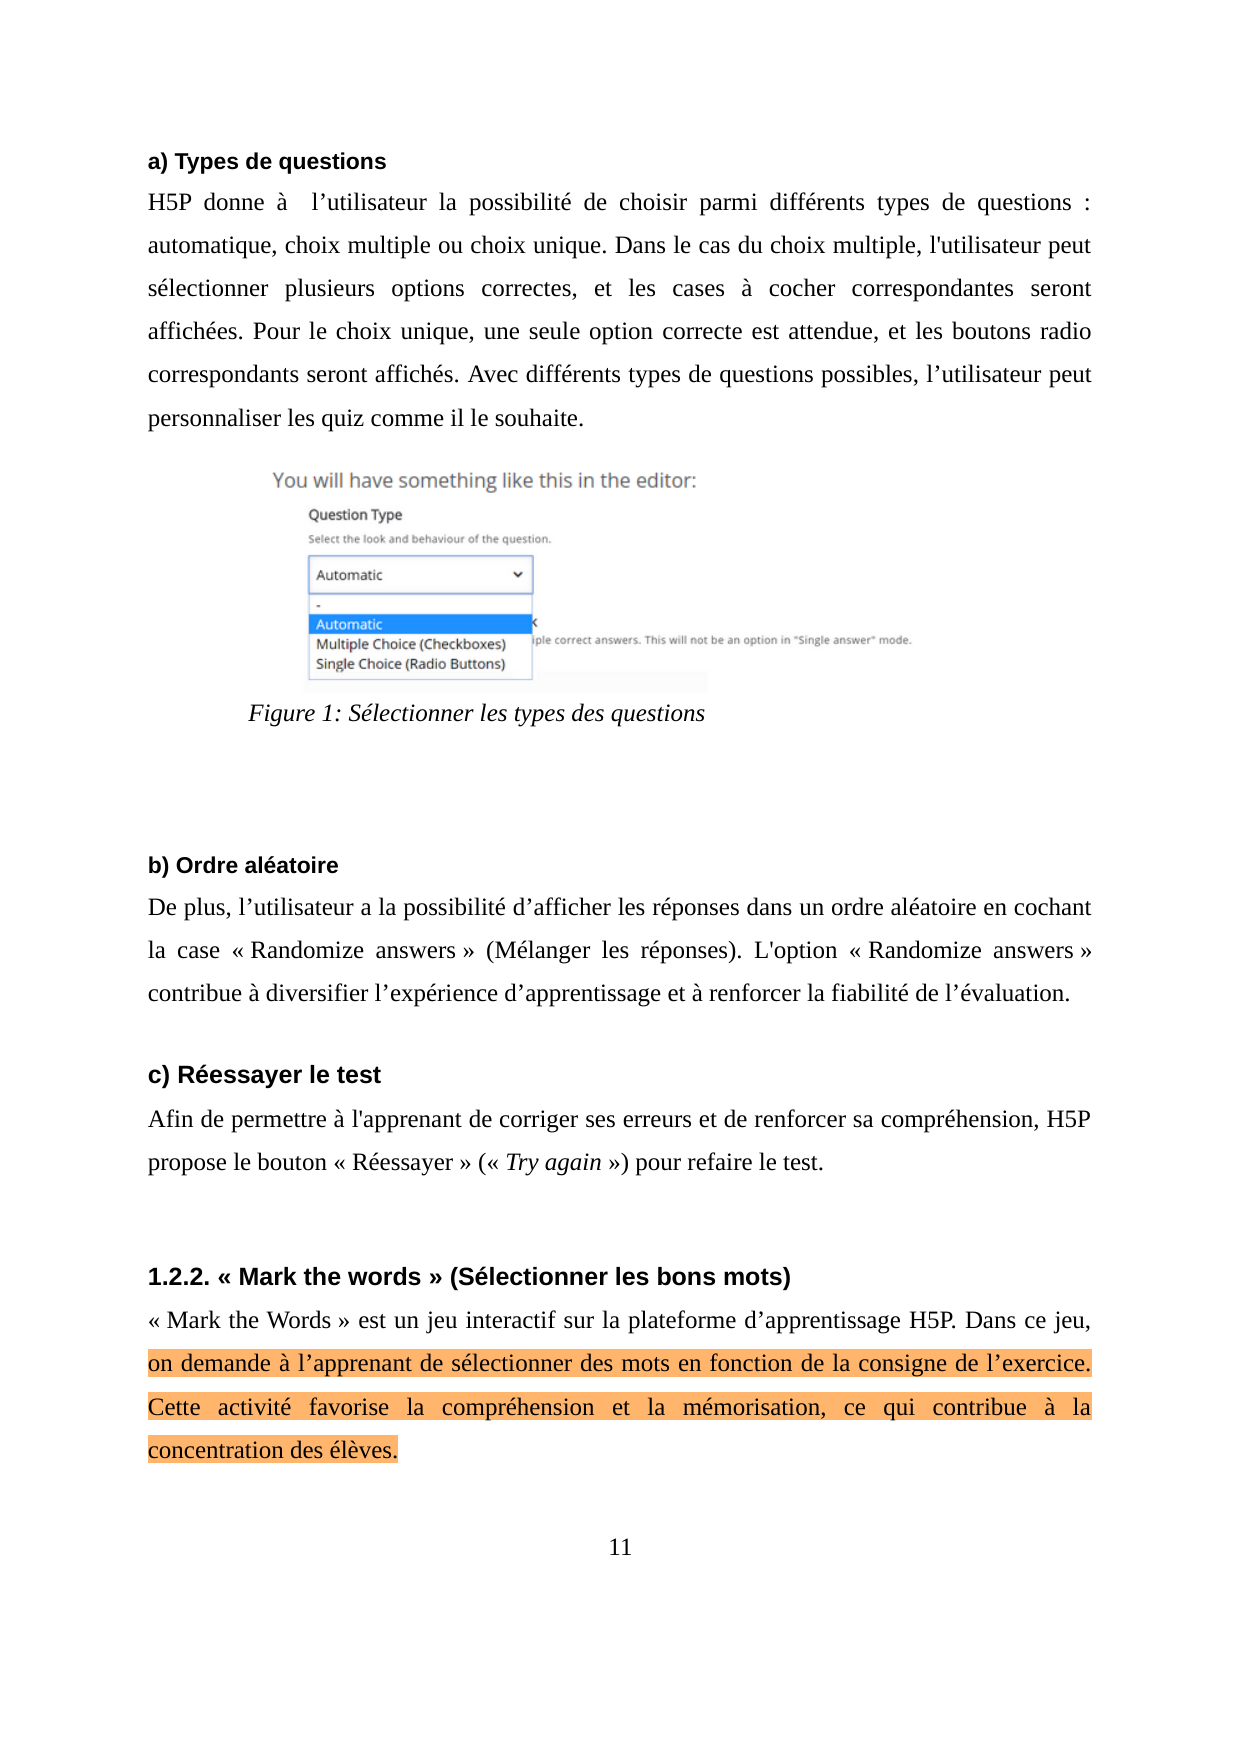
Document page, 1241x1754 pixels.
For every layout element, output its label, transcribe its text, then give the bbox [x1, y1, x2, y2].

text « Mark the Words » est un jeu interactif sur la plateforme d’apprentissage H5P. Dans ce jeu, on demande à l’apprenant de sélectionner des mots en fonction de la consigne de l’exercice. Cette activité favorise la compréhension et la mémorisation, ce qui contribue à la concentration des élèves. [148, 1305, 1092, 1463]
text b) Ordre aléatoire [148, 852, 1092, 878]
text 1.2.2. « Mark the words » (Sélectionner les bons mots) [148, 1262, 1092, 1291]
picture [248, 460, 937, 699]
text a) Types de questions [148, 148, 1092, 174]
text H5P donne à l’utilisateur la possibilité de choisir parmi différents types de questions : automatique, choix multiple ou choix unique. Dans le cas du choix multiple, l'utilisateur peut sélectionner plusieurs options correctes, et les cases à cocher correspondantes seront affichées. Pour le choix unique, une seule option correcte est attendue, et les boutons radio correspondants seront affichés. Avec différents types de questions possibles, l’utilisateur peut personnaliser les quiz comme il le souhaite. [148, 187, 1092, 431]
text c) Réessayer le test [148, 1061, 1092, 1089]
text Afin de permettre à l'apprenant de corriger ses erreurs et de renforcer sa compréhension, H5P propose le bouton « Réessayer » (« Try again ») pour refaire le test. [148, 1104, 1092, 1176]
text Figure 1: Sélectionner les types des questions [248, 699, 936, 727]
text De plus, l’utilisateur a la possibilité d’afficher les réponses dans un ordre aléatoire en cochant la case « Randomize answers » (Mélanger les réponses). L'option « Randomize answers » contribue à diversifier l’expérience d’apprentissage et à renforcer la fiabilité de l’évaluation. [148, 892, 1092, 1007]
